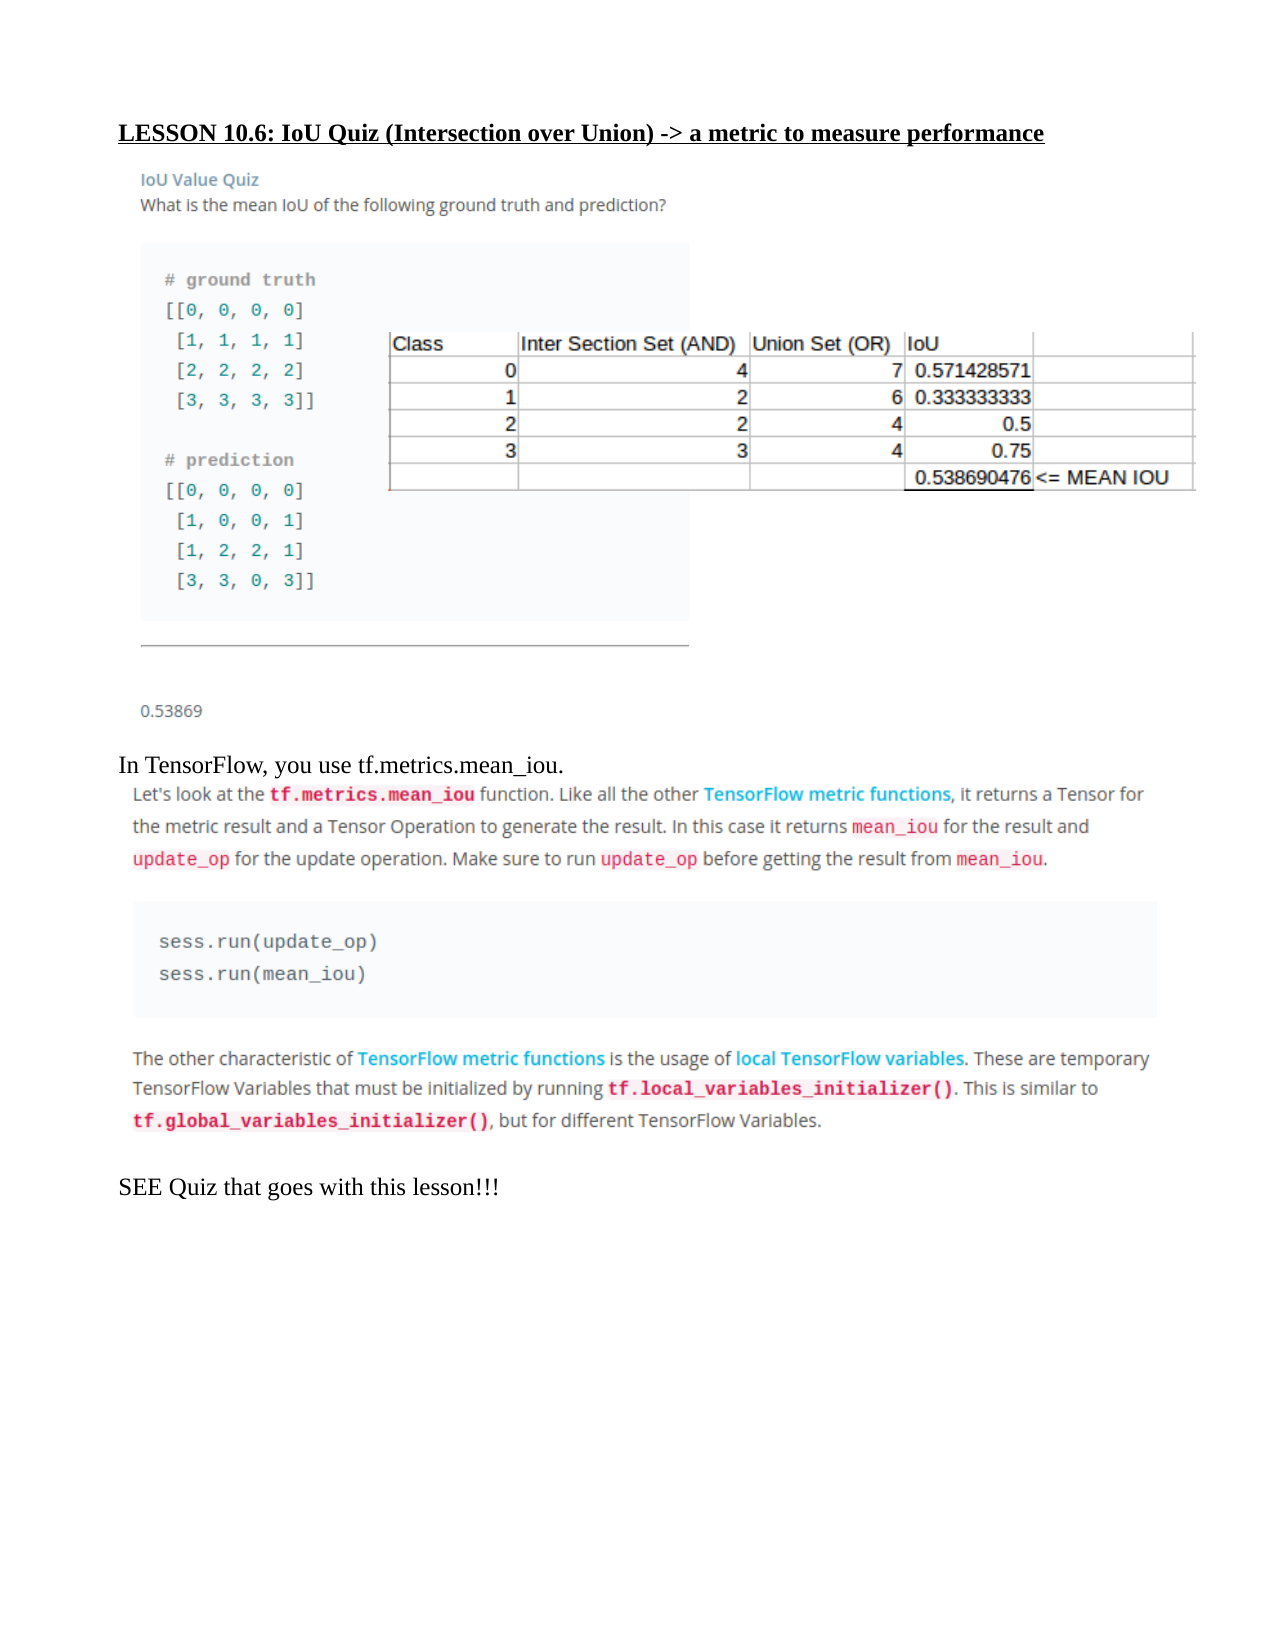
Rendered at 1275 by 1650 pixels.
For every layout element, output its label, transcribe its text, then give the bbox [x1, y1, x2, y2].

text In TensorFlow, you use tf.metrics.mean_iou. [118, 751, 1157, 779]
picture [118, 779, 1157, 1144]
text LESSON 10.6: IoU Quiz (Intersection over Union) -> a metric to measure performance [118, 118, 1157, 147]
text SEE Quiz that goes with this lesson!!! [118, 1172, 1157, 1201]
picture [123, 168, 1197, 740]
